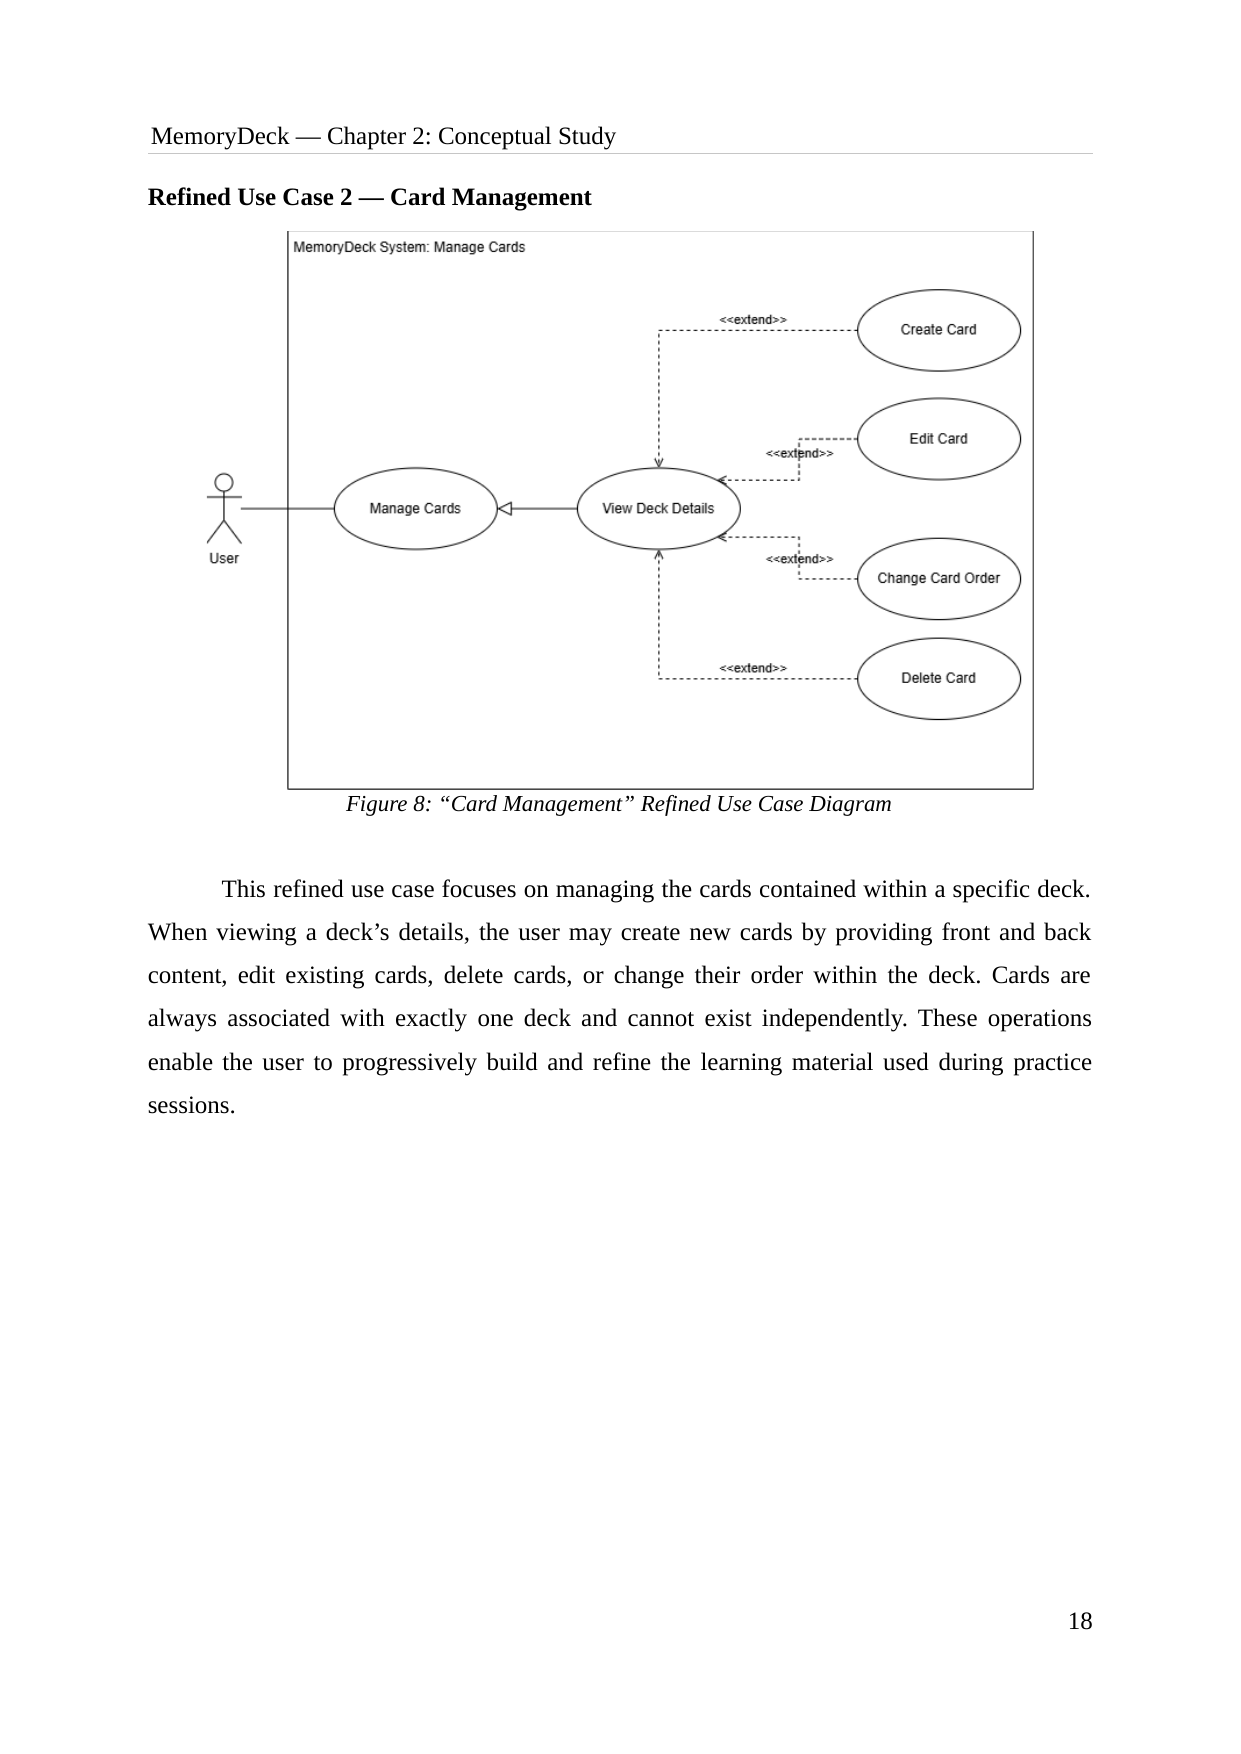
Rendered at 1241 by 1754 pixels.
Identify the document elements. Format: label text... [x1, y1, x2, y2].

text This refined use case focuses on managing the cards contained within a specific deck. When viewing a deck’s details, the user may create new cards by providing front and back content, edit existing cards, delete cards, or change their order within the deck. Cards are always associated with exactly one deck and cannot exist independently. These operations enable the user to progressively build and refine the learning material used during practice sessions. [148, 241, 1093, 1118]
picture [206, 231, 1034, 791]
subtitle Refined Use Case 2 — Card Management [148, 182, 1093, 211]
subtitle [207, 225, 1033, 231]
text Figure 8: “Card Management” Refined Use Case Diagram [207, 791, 1033, 817]
